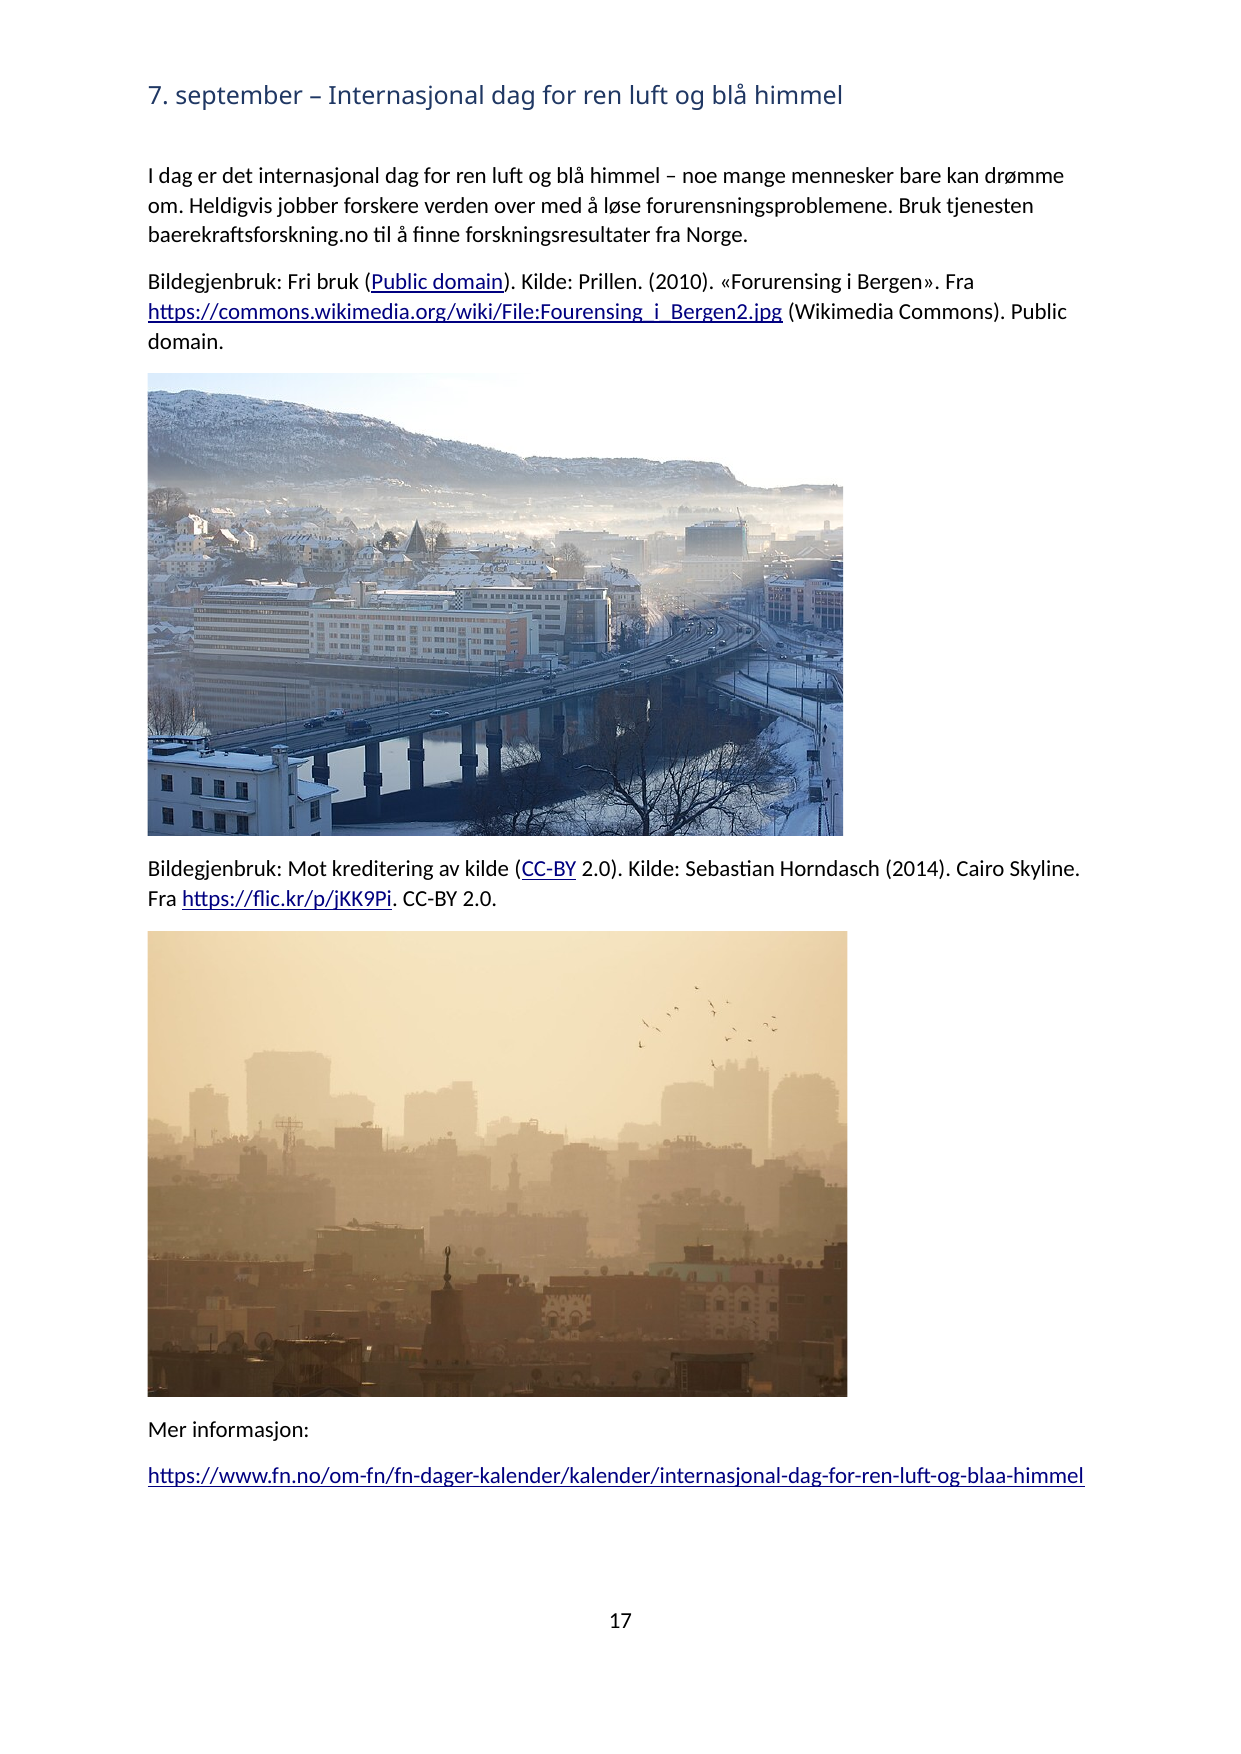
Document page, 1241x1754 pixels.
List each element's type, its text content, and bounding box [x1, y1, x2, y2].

text Bildegjenbruk: Mot kreditering av kilde (CC-BY 2.0). Kilde: Sebastian Horndasch (2014). Cairo Skyline. Fra https://flic.kr/p/jKK9Pi. CC-BY 2.0. [148, 854, 1093, 912]
text Bildegjenbruk: Fri bruk (Public domain). Kilde: Prillen. (2010). «Forurensing i Bergen». Fra https://commons.wikimedia.org/wiki/File:Fourensing_i_Bergen2.jpg (Wikimedia Commons). Public domain. [148, 267, 1093, 355]
text https://www.fn.no/om-fn/fn-dager-kalender/kalender/internasjonal-dag-for-ren-luft-og-blaa-himmel [148, 1461, 1093, 1489]
text Mer informasjon: [148, 1415, 1093, 1443]
text I dag er det internasjonal dag for ren luft og blå himmel – noe mange mennesker bare kan drømme om. Heldigvis jobber forskere verden over med å løse forurensningsproblemene. Bruk tjenesten baerekraftsforskning.no til å finne forskningsresultater fra Norge. [148, 161, 1093, 249]
subtitle 7. september – Internasjonal dag for ren luft og blå himmel [148, 78, 1093, 112]
